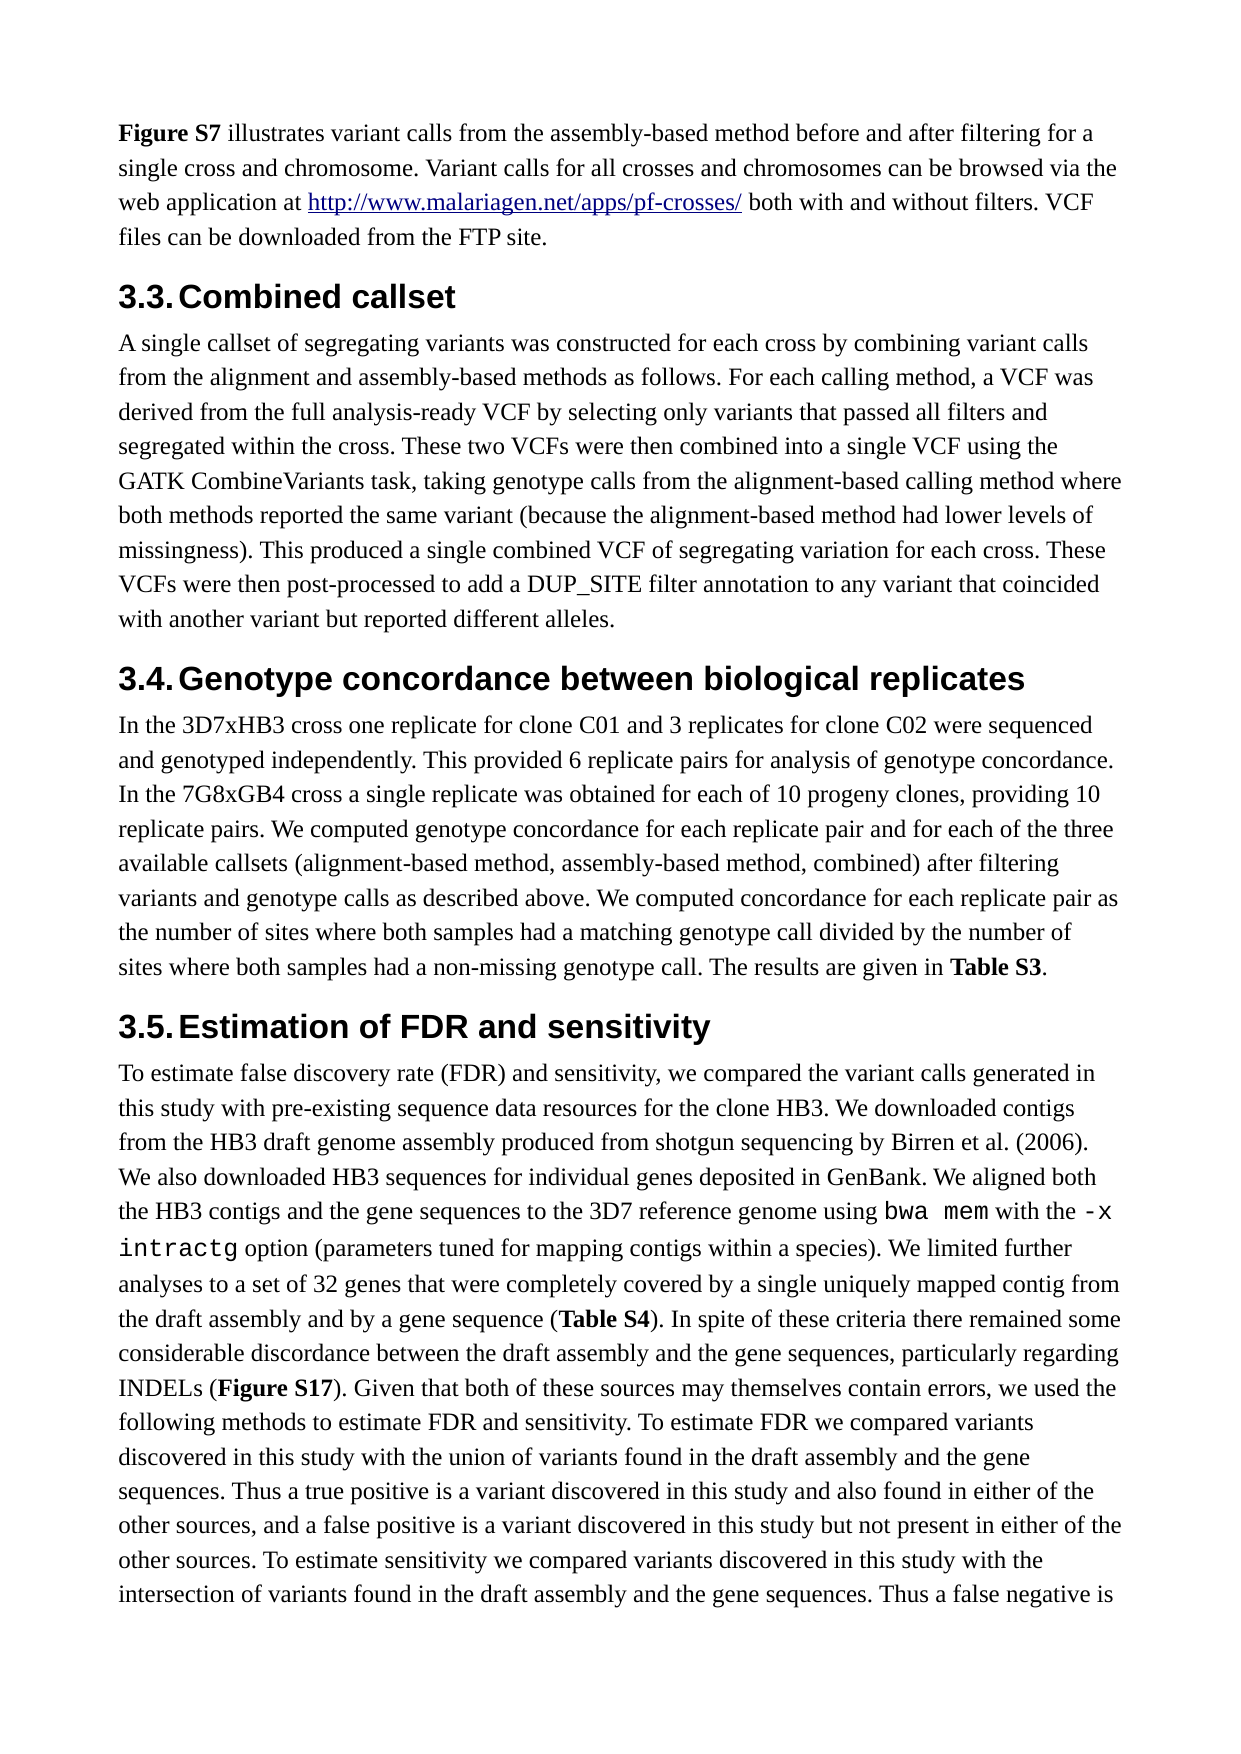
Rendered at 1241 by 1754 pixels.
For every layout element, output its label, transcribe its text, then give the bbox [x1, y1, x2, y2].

subtitle Estimation of FDR and sensitivity [118, 1007, 1122, 1046]
text A single callset of segregating variants was constructed for each cross by combining variant calls from the alignment and assembly-based methods as follows. For each calling method, a VCF was derived from the full analysis-ready VCF by selecting only variants that passed all filters and segregated within the cross. These two VCFs were then combined into a single VCF using the GATK CombineVariants task, taking genotype calls from the alignment-based calling method where both methods reported the same variant (because the alignment-based method had lower levels of missingness). This produced a single combined VCF of segregating variation for each cross. These VCFs were then post-processed to add a DUP_SITE filter annotation to any variant that coincided with another variant but reported different alleles. [118, 328, 1122, 633]
subtitle Combined callset [118, 277, 1122, 316]
text In the 3D7xHB3 cross one replicate for clone C01 and 3 replicates for clone C02 were sequenced and genotyped independently. This provided 6 replicate pairs for analysis of genotype concordance. In the 7G8xGB4 cross a single replicate was obtained for each of 10 progeny clones, providing 10 replicate pairs. We computed genotype concordance for each replicate pair and for each of the three available callsets (alignment-based method, assembly-based method, combined) after filtering variants and genotype calls as described above. We computed concordance for each replicate pair as the number of sites where both samples had a matching genotype call divided by the number of sites where both samples had a non-missing genotype call. The results are given in Table S3. [118, 710, 1122, 980]
text Figure S7 illustrates variant calls from the assembly-based method before and after filtering for a single cross and chromosome. Variant calls for all crosses and chromosomes can be browsed via the web application at http://www.malariagen.net/apps/pf-crosses/ both with and without filters. VCF files can be downloaded from the FTP site. [118, 118, 1122, 250]
subtitle Genotype concordance between biological replicates [118, 659, 1122, 698]
text To estimate false discovery rate (FDR) and sensitivity, we compared the variant calls generated in this study with pre-existing sequence data resources for the clone HB3. We downloaded contigs from the HB3 draft genome assembly produced from shotgun sequencing by Birren et al. (2006)⁠. We also downloaded HB3 sequences for individual genes deposited in GenBank. We aligned both the HB3 contigs and the gene sequences to the 3D7 reference genome using bwa mem with the -x intractg option (parameters tuned for mapping contigs within a species). We limited further analyses to a set of 32 genes that were completely covered by a single uniquely mapped contig from the draft assembly and by a gene sequence (Table S4). In spite of these criteria there remained some considerable discordance between the draft assembly and the gene sequences, particularly regarding INDELs (Figure S17). Given that both of these sources may themselves contain errors, we used the following methods to estimate FDR and sensitivity. To estimate FDR we compared variants discovered in this study with the union of variants found in the draft assembly and the gene sequences. Thus a true positive is a variant discovered in this study and also found in either of the other sources, and a false positive is a variant discovered in this study but not present in either of the other sources. To estimate sensitivity we compared variants discovered in this study with the intersection of variants found in the draft assembly and the gene sequences. Thus a false negative is [118, 1058, 1122, 1608]
